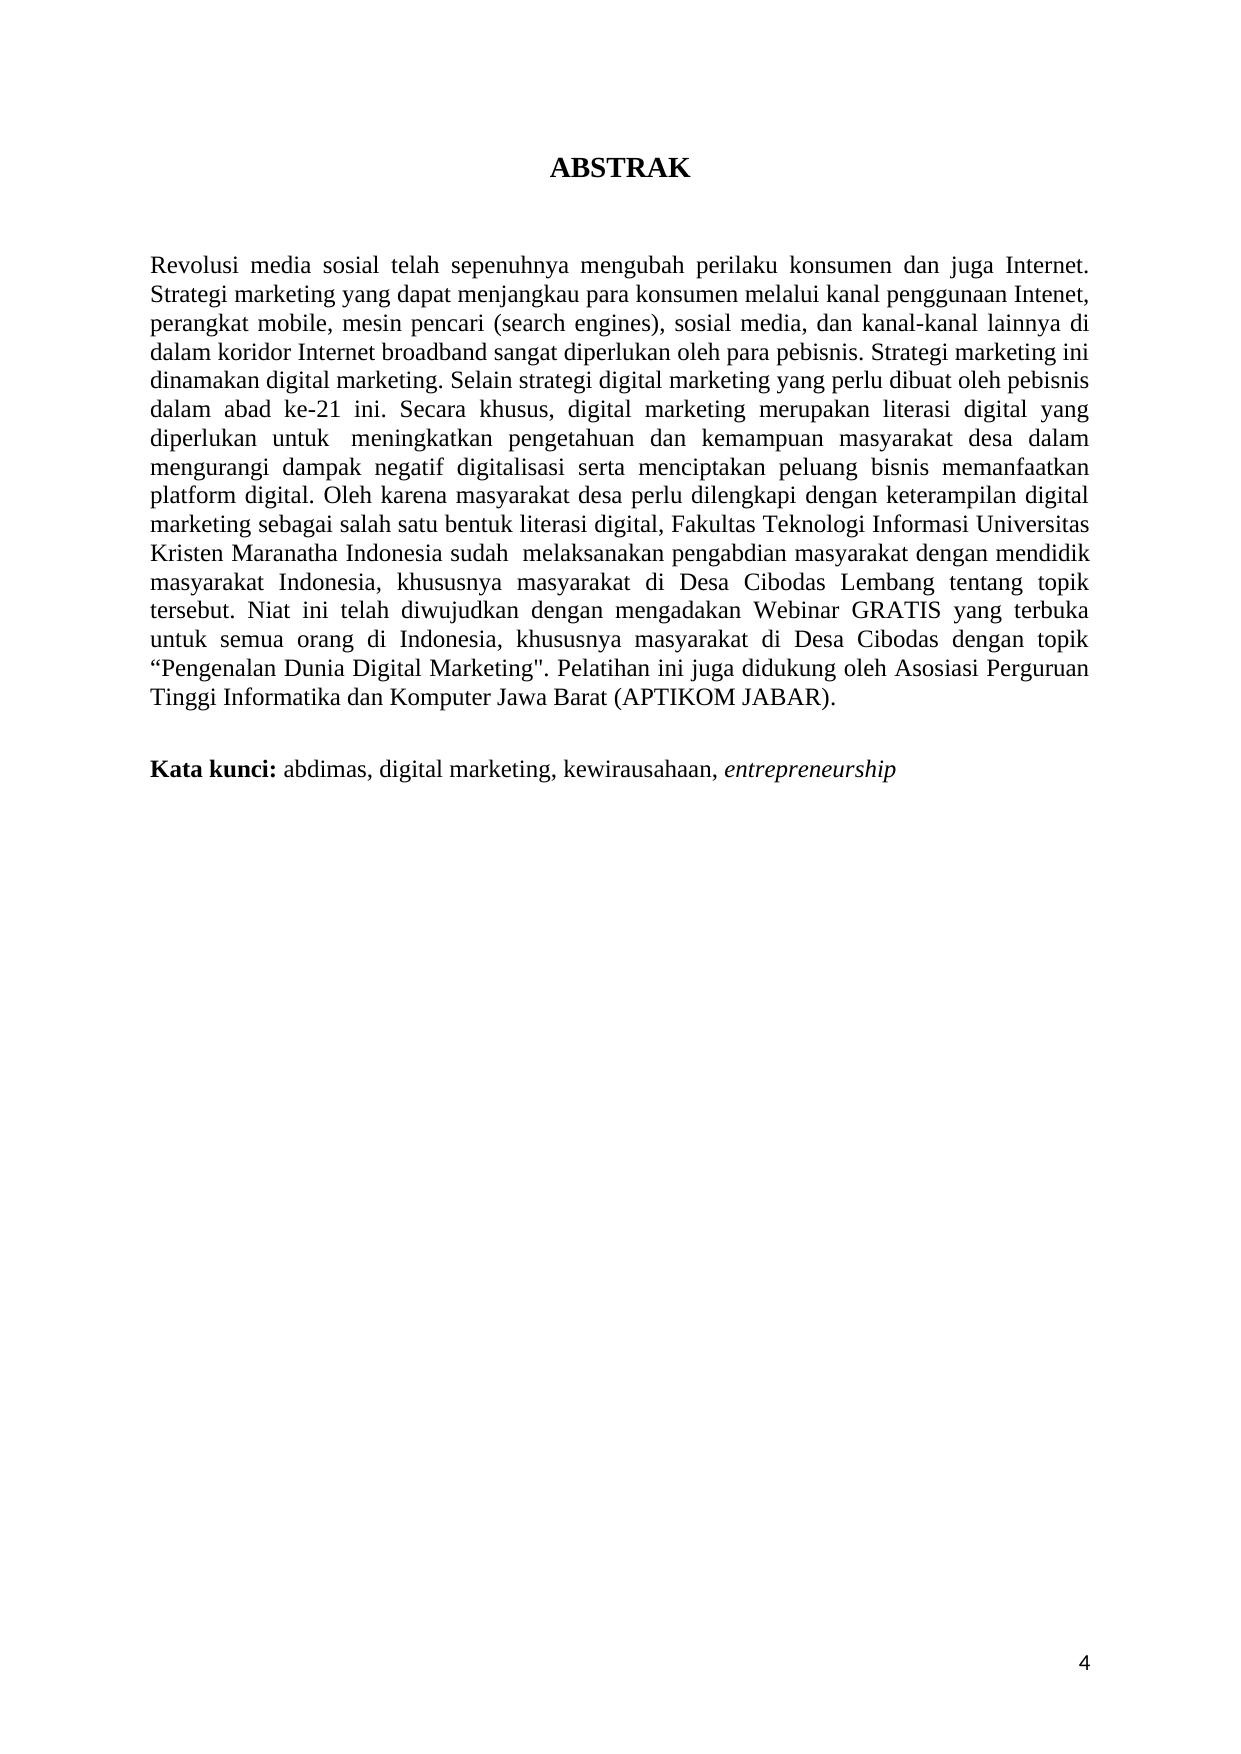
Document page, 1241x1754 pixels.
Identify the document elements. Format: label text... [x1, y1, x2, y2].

text Kata kunci: abdimas, digital marketing, kewirausahaan, entrepreneurship [150, 754, 1090, 782]
text Revolusi media sosial telah sepenuhnya mengubah perilaku konsumen dan juga Internet. Strategi marketing yang dapat menjangkau para konsumen melalui kanal penggunaan Intenet, perangkat mobile, mesin pencari (search engines), sosial media, dan kanal-kanal lainnya di dalam koridor Internet broadband sangat diperlukan oleh para pebisnis. Strategi marketing ini dinamakan digital marketing. Selain strategi digital marketing yang perlu dibuat oleh pebisnis dalam abad ke-21 ini. Secara khusus, digital marketing merupakan literasi digital yang diperlukan untuk meningkatkan pengetahuan dan kemampuan masyarakat desa dalam mengurangi dampak negatif digitalisasi serta menciptakan peluang bisnis memanfaatkan platform digital. Oleh karena masyarakat desa perlu dilengkapi dengan keterampilan digital marketing sebagai salah satu bentuk literasi digital, Fakultas Teknologi Informasi Universitas Kristen Maranatha Indonesia sudah melaksanakan pengabdian masyarakat dengan mendidik masyarakat Indonesia, khususnya masyarakat di Desa Cibodas Lembang tentang topik tersebut. Niat ini telah diwujudkan dengan mengadakan Webinar GRATIS yang terbuka untuk semua orang di Indonesia, khususnya masyarakat di Desa Cibodas dengan topik “Pengenalan Dunia Digital Marketing". Pelatihan ini juga didukung oleh Asosiasi Perguruan Tinggi Informatika dan Komputer Jawa Barat (APTIKOM JABAR). [150, 251, 1090, 711]
text ABSTRAK [150, 150, 1090, 183]
